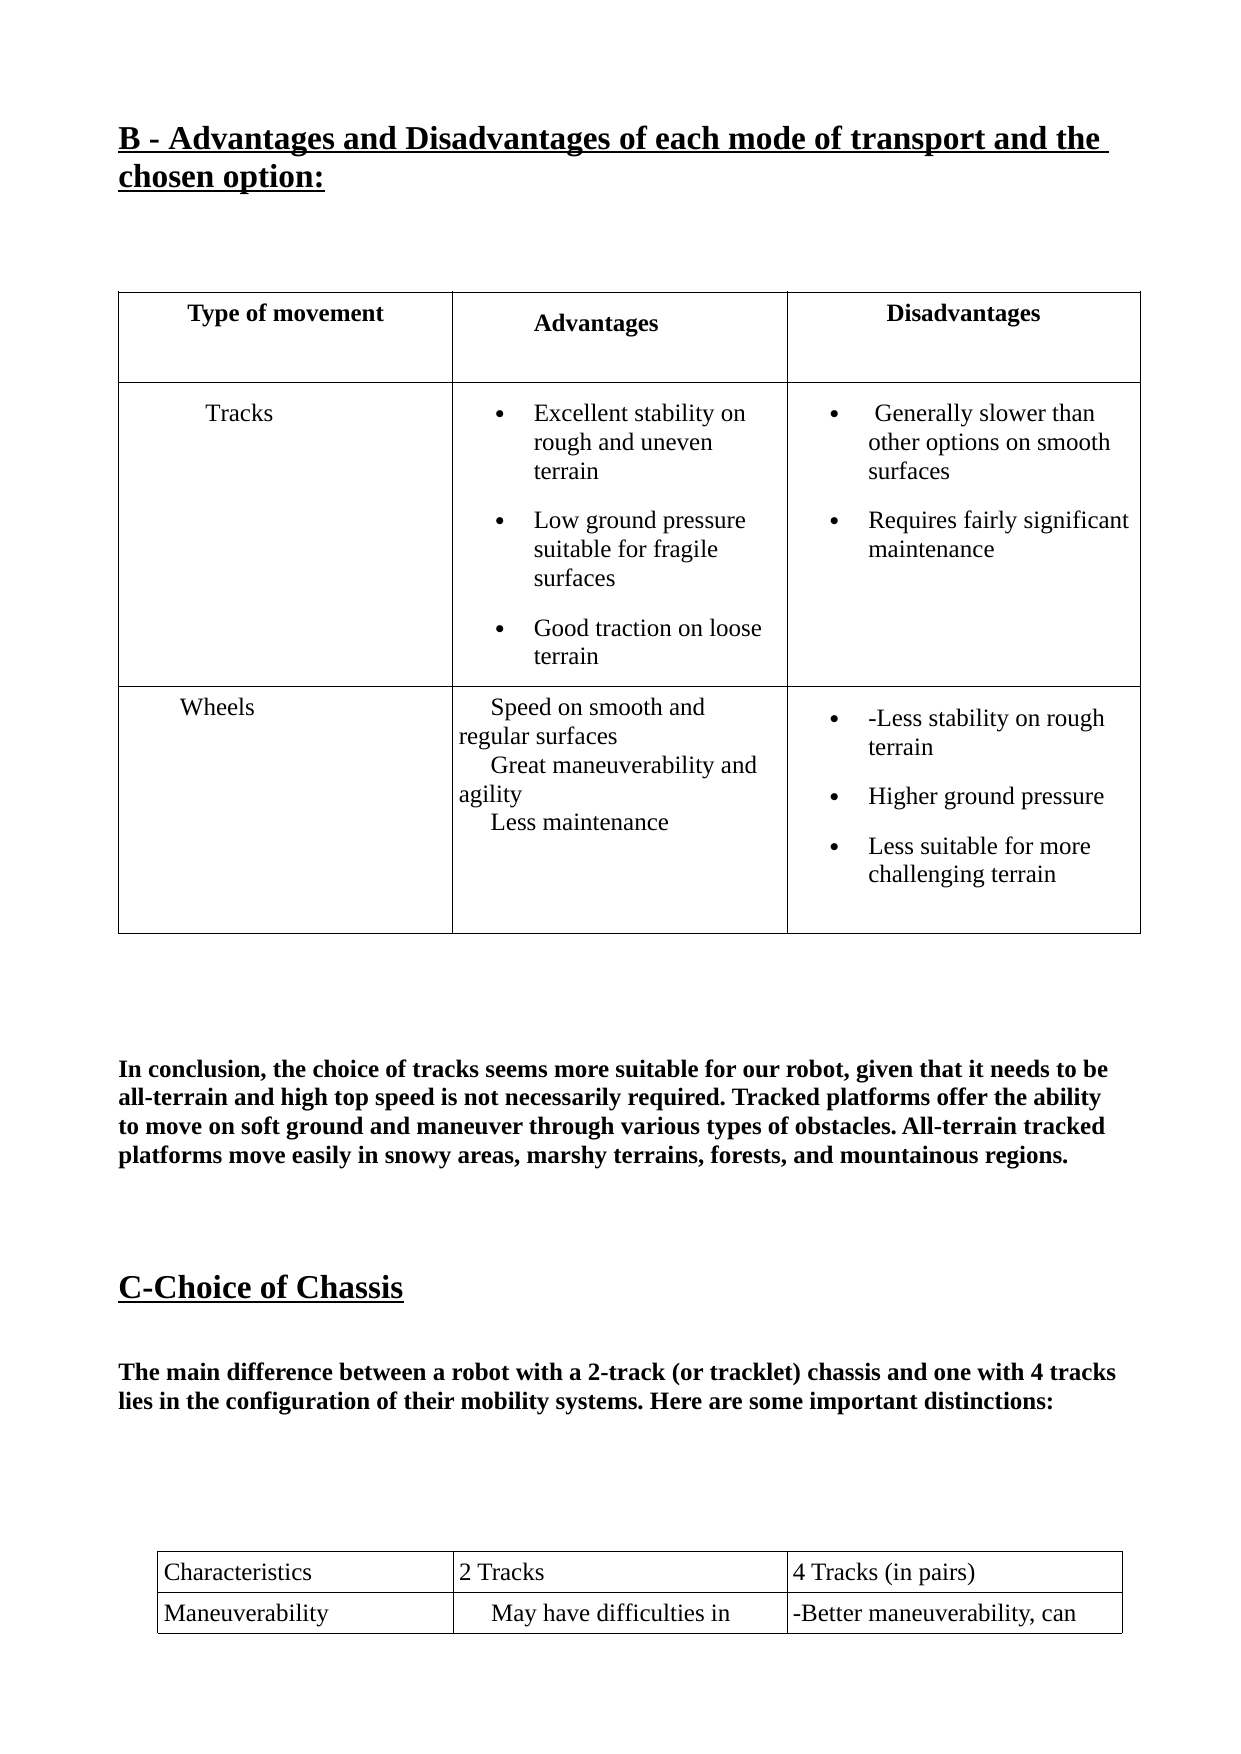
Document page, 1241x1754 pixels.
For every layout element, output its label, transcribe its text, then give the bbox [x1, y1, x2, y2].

table_cell  Speed on smooth and regular surfaces  Great maneuverability and agility  Less maintenance [453, 687, 787, 933]
table_header Type of movement [119, 293, 452, 382]
table_cell Wheels [119, 687, 452, 933]
table_header Characteristics [158, 1552, 453, 1592]
text The main difference between a robot with a 2-track (or tracklet) chassis and one with 4 tracks lies in the configuration of their mobility systems. Here are some important distinctions: [118, 1357, 1122, 1415]
table_cell -Better maneuverability, can [788, 1593, 1122, 1633]
subtitle In conclusion, the choice of tracks seems more suitable for our robot, given that it needs to be all-terrain and high top speed is not necessarily required. Tracked platforms offer the ability to move on soft ground and maneuver through various types of obstacles. All-terrain tracked platforms move easily in snowy areas, marshy terrains, forests, and mountainous regions. [118, 1054, 1122, 1169]
text C-Choice of Chassis [118, 1267, 1122, 1306]
table_header 4 Tracks (in pairs) [788, 1552, 1122, 1592]
table_header Advantages [453, 293, 787, 382]
table_header Disadvantages [788, 293, 1140, 382]
table_cell Tracks [119, 383, 452, 686]
table_cell -Less stability on rough terrain Higher ground pressure Less suitable for more challenging terrain [788, 687, 1140, 933]
table_cell Maneuverability [158, 1593, 453, 1633]
table_cell  May have difficulties in [454, 1593, 787, 1633]
table_cell Excellent stability on rough and uneven terrain Low ground pressure suitable for fragile surfaces Good traction on loose terrain [453, 383, 787, 686]
table_cell Generally slower than other options on smooth surfaces Requires fairly significant maintenance [788, 383, 1140, 686]
table_header 2 Tracks [454, 1552, 787, 1592]
text B - Advantages and Disadvantages of each mode of transport and the chosen option: [118, 118, 1122, 195]
